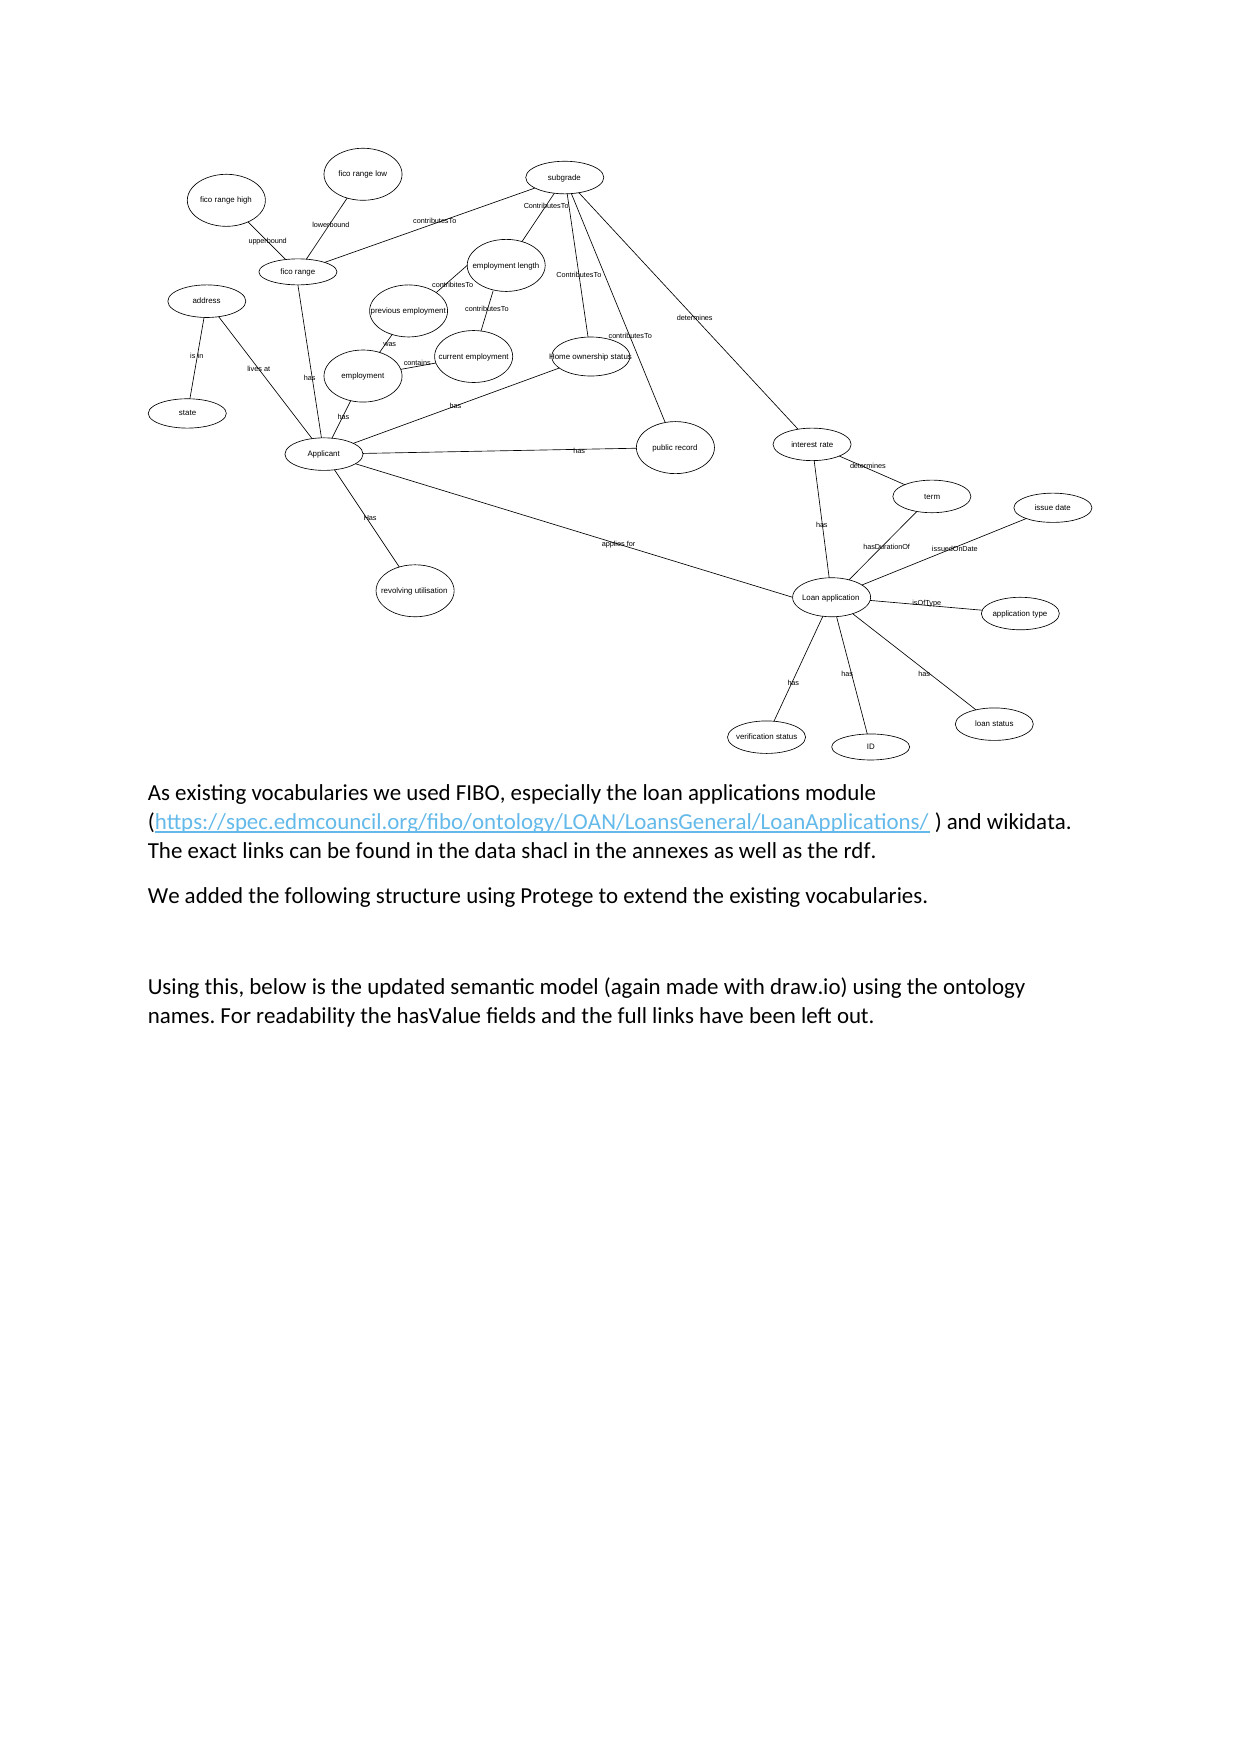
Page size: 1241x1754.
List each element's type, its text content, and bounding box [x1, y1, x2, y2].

text As existing vocabularies we used FIBO, especially the loan applications module (https://spec.edmcouncil.org/fibo/ontology/LOAN/LoansGeneral/LoanApplications/ ) and wikidata. The exact links can be found in the data shacl in the annexes as well as the rdf. [148, 778, 1093, 864]
text Using this, below is the updated semantic model (again made with draw.io) using the ontology names. For readability the hasValue fields and the full links have been left out. [148, 972, 1093, 1029]
text We added the following structure using Protege to extend the existing vocabularies. [148, 881, 1093, 909]
